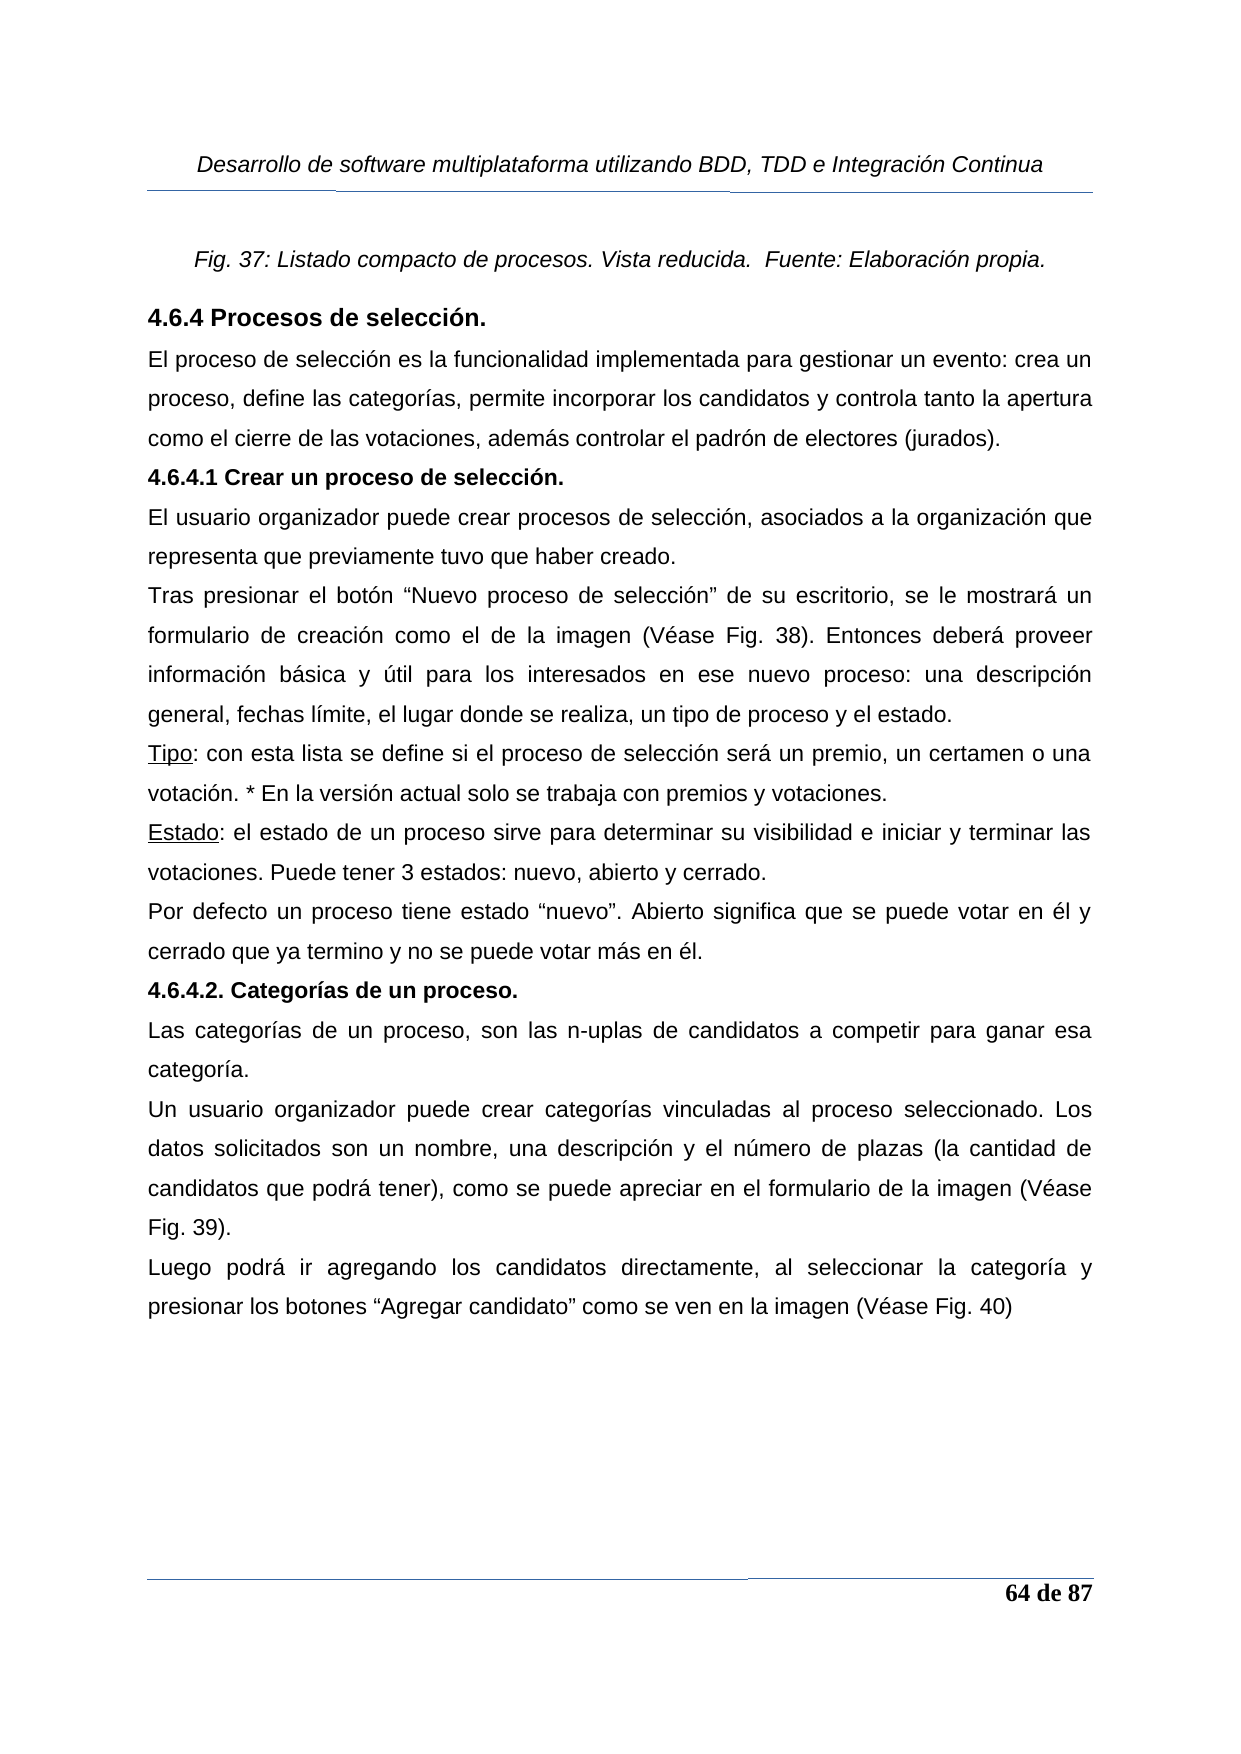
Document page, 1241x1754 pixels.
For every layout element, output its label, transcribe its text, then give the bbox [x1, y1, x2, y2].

text Tras presionar el botón “Nuevo proceso de selección” de su escritorio, se le mostrará un formulario de creación como el de la imagen (Véase Fig. 38). Entonces deberá proveer información básica y útil para los interesados en ese nuevo proceso: una descripción general, fechas límite, el lugar donde se realiza, un tipo de proceso y el estado. [148, 582, 1093, 727]
text Tipo: con esta lista se define si el proceso de selección será un premio, un certamen o una votación. * En la versión actual solo se trabaja con premios y votaciones. [148, 740, 1093, 806]
text Luego podrá ir agregando los candidatos directamente, al seleccionar la categoría y presionar los botones “Agregar candidato” como se ven en la imagen (Véase Fig. 40) [148, 1254, 1093, 1319]
text Un usuario organizador puede crear categorías vinculadas al proceso seleccionado. Los datos solicitados son un nombre, una descripción y el número de plazas (la cantidad de candidatos que podrá tener), como se puede apreciar en el formulario de la imagen (Véase Fig. 39). [148, 1096, 1093, 1241]
text 4.6.4 Procesos de selección. [148, 302, 1093, 331]
text Estado: el estado de un proceso sirve para determinar su visibilidad e iniciar y terminar las votaciones. Puede tener 3 estados: nuevo, abierto y cerrado. [148, 819, 1093, 885]
text Por defecto un proceso tiene estado “nuevo”. Abierto significa que se puede votar en él y cerrado que ya termino y no se puede votar más en él. [148, 898, 1093, 964]
text Las categorías de un proceso, son las n-uplas de candidatos a competir para ganar esa categoría. [148, 1017, 1093, 1083]
text El usuario organizador puede crear procesos de selección, asociados a la organización que representa que previamente tuvo que haber creado. [148, 503, 1093, 569]
text 4.6.4.2. Categorías de un proceso. [148, 977, 1093, 1004]
text 4.6.4.1 Crear un proceso de selección. [148, 464, 1093, 490]
table_cell Fig. 37: Listado compacto de procesos. Vista reducida. Fuente: Elaboración propia. [148, 228, 1093, 291]
text El proceso de selección es la funcionalidad implementada para gestionar un evento: crea un proceso, define las categorías, permite incorporar los candidatos y controla tanto la apertura como el cierre de las votaciones, además controlar el padrón de electores (jurados). [148, 346, 1093, 451]
